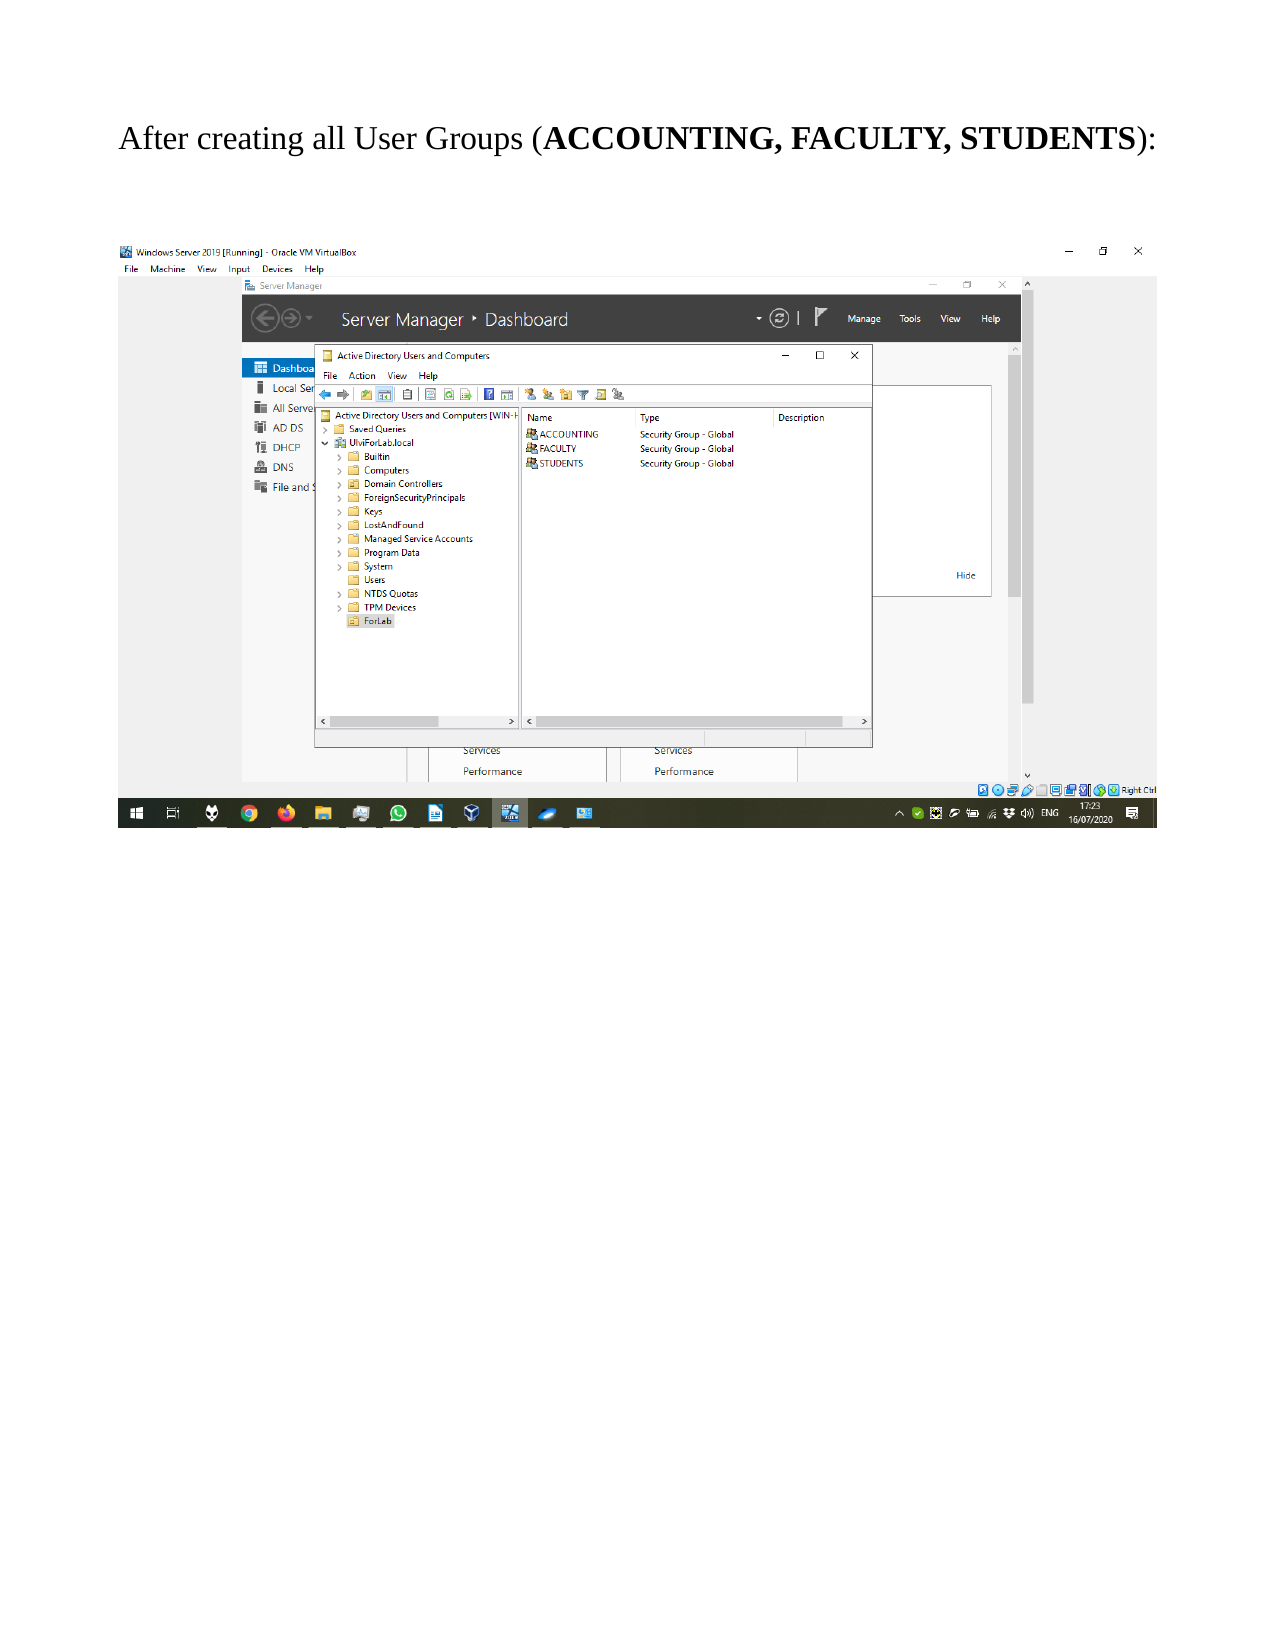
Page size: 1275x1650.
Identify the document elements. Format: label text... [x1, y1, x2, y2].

picture [118, 244, 1157, 828]
text After creating all User Groups (ACCOUNTING, FACULTY, STUDENTS): [118, 118, 1157, 156]
